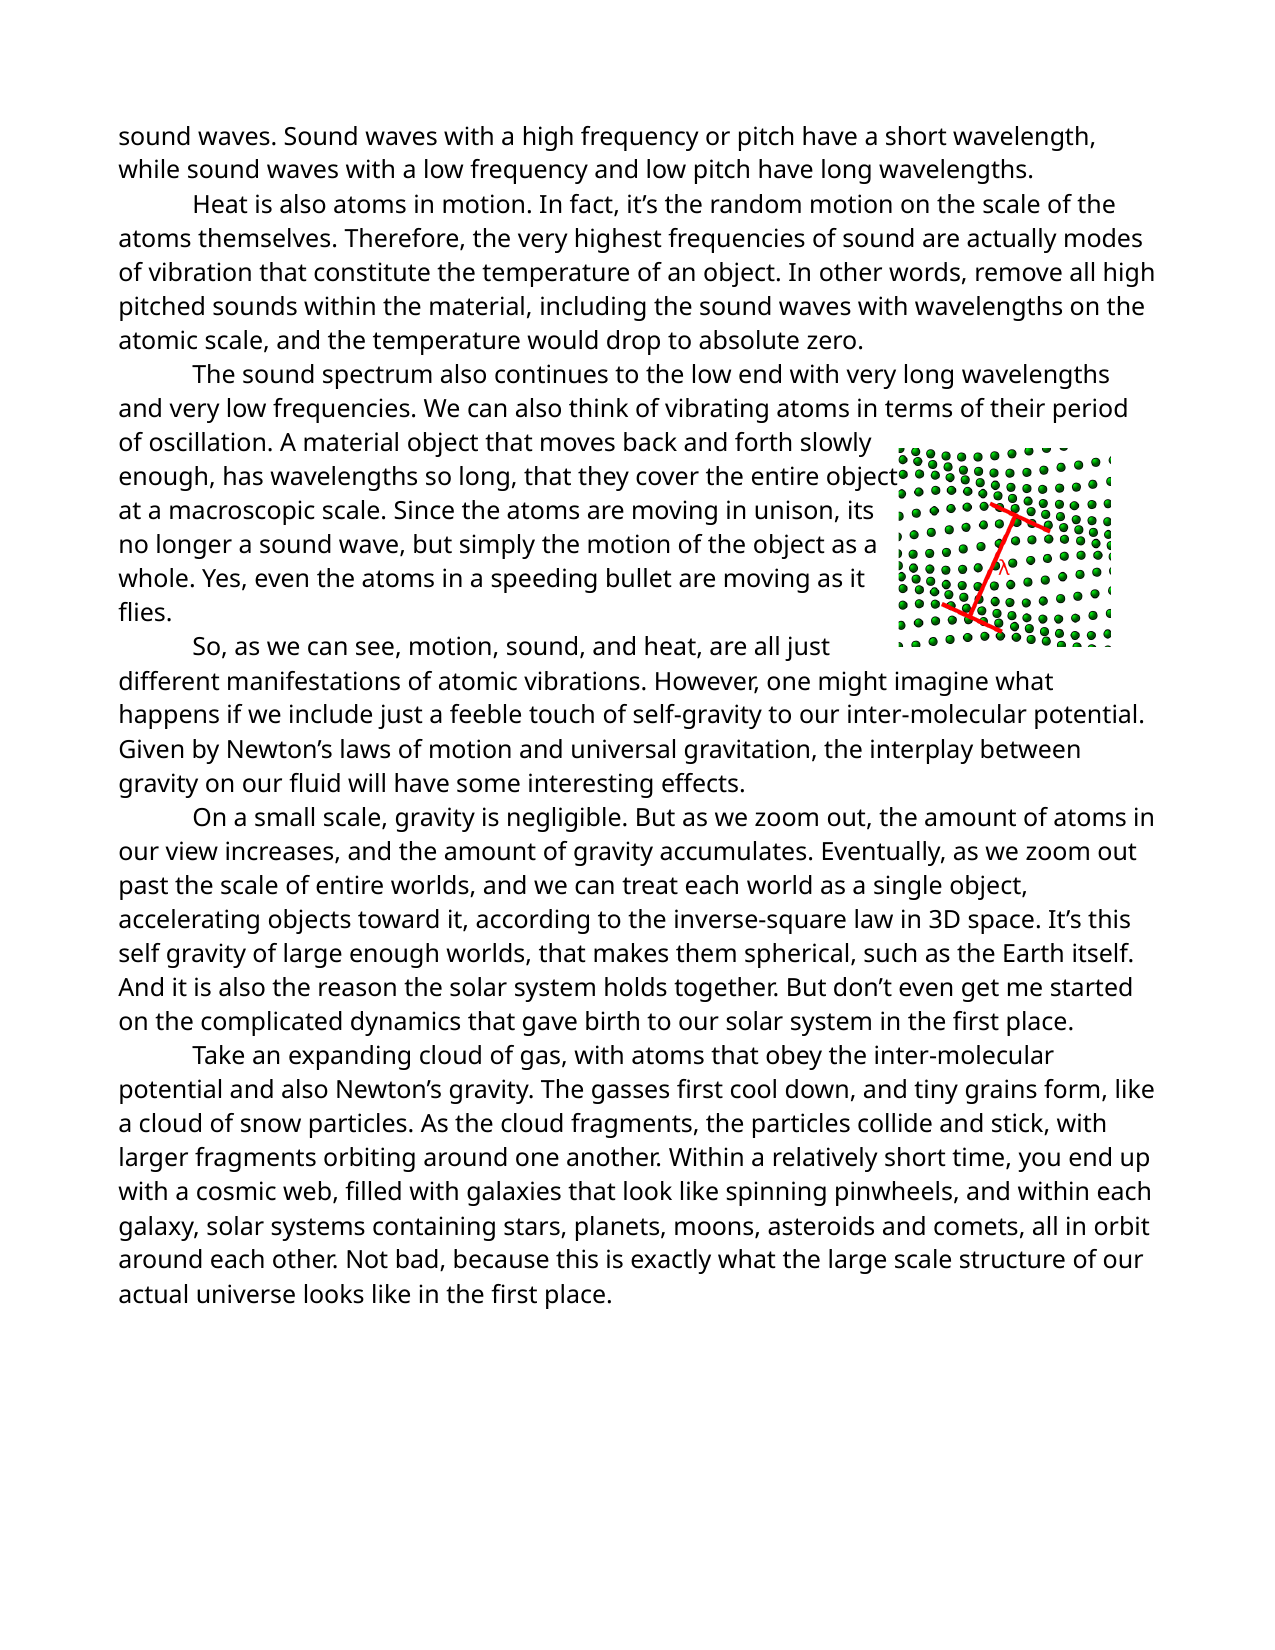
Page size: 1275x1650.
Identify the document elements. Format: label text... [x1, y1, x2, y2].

text On a small scale, gravity is negligible. But as we zoom out, the amount of atoms in our view increases, and the amount of gravity accumulates. Eventually, as we zoom out past the scale of entire worlds, and we can treat each world as a single object, accelerating objects toward it, according to the inverse-square law in 3D space. It’s this self gravity of large enough worlds, that makes them spherical, such as the Earth itself. And it is also the reason the solar system holds together. But don’t even get me started on the complicated dynamics that gave birth to our solar system in the first place. [118, 799, 1157, 1038]
picture [898, 448, 1111, 647]
text The sound spectrum also continues to the low end with very long wavelengths and very low frequencies. We can also think of vibrating atoms in terms of their period of oscillation. A material object that moves back and forth slowly enough, has wavelengths so long, that they cover the entire object at a macroscopic scale. Since the atoms are moving in unison, its no longer a sound wave, but simply the motion of the object as a whole. Yes, even the atoms in a speeding bullet are moving as it flies. [118, 357, 1157, 629]
text Heat is also atoms in motion. In fact, it’s the random motion on the scale of the atoms themselves. Therefore, the very highest frequencies of sound are actually modes of vibration that constitute the temperature of an object. In other words, remove all high pitched sounds within the material, including the sound waves with wavelengths on the atomic scale, and the temperature would drop to absolute zero. [118, 186, 1157, 357]
text Take an expanding cloud of gas, with atoms that obey the inter-molecular potential and also Newton’s gravity. The gasses first cool down, and tiny grains form, like a cloud of snow particles. As the cloud fragments, the particles collide and stick, with larger fragments orbiting around one another. Within a relatively short time, you end up with a cosmic web, filled with galaxies that look like spinning pinwheels, and within each galaxy, solar systems containing stars, planets, moons, asteroids and comets, all in orbit around each other. Not bad, because this is exactly what the large scale structure of our actual universe looks like in the first place. [118, 1038, 1157, 1310]
text sound waves. Sound waves with a high frequency or pitch have a short wavelength, while sound waves with a low frequency and low pitch have long wavelengths. [118, 118, 1157, 186]
text So, as we can see, motion, sound, and heat, are all just different manifestations of atomic vibrations. However, one might imagine what happens if we include just a feeble touch of self-gravity to our inter-molecular potential. Given by Newton’s laws of motion and universal gravitation, the interplay between gravity on our fluid will have some interesting effects. [118, 629, 1157, 799]
